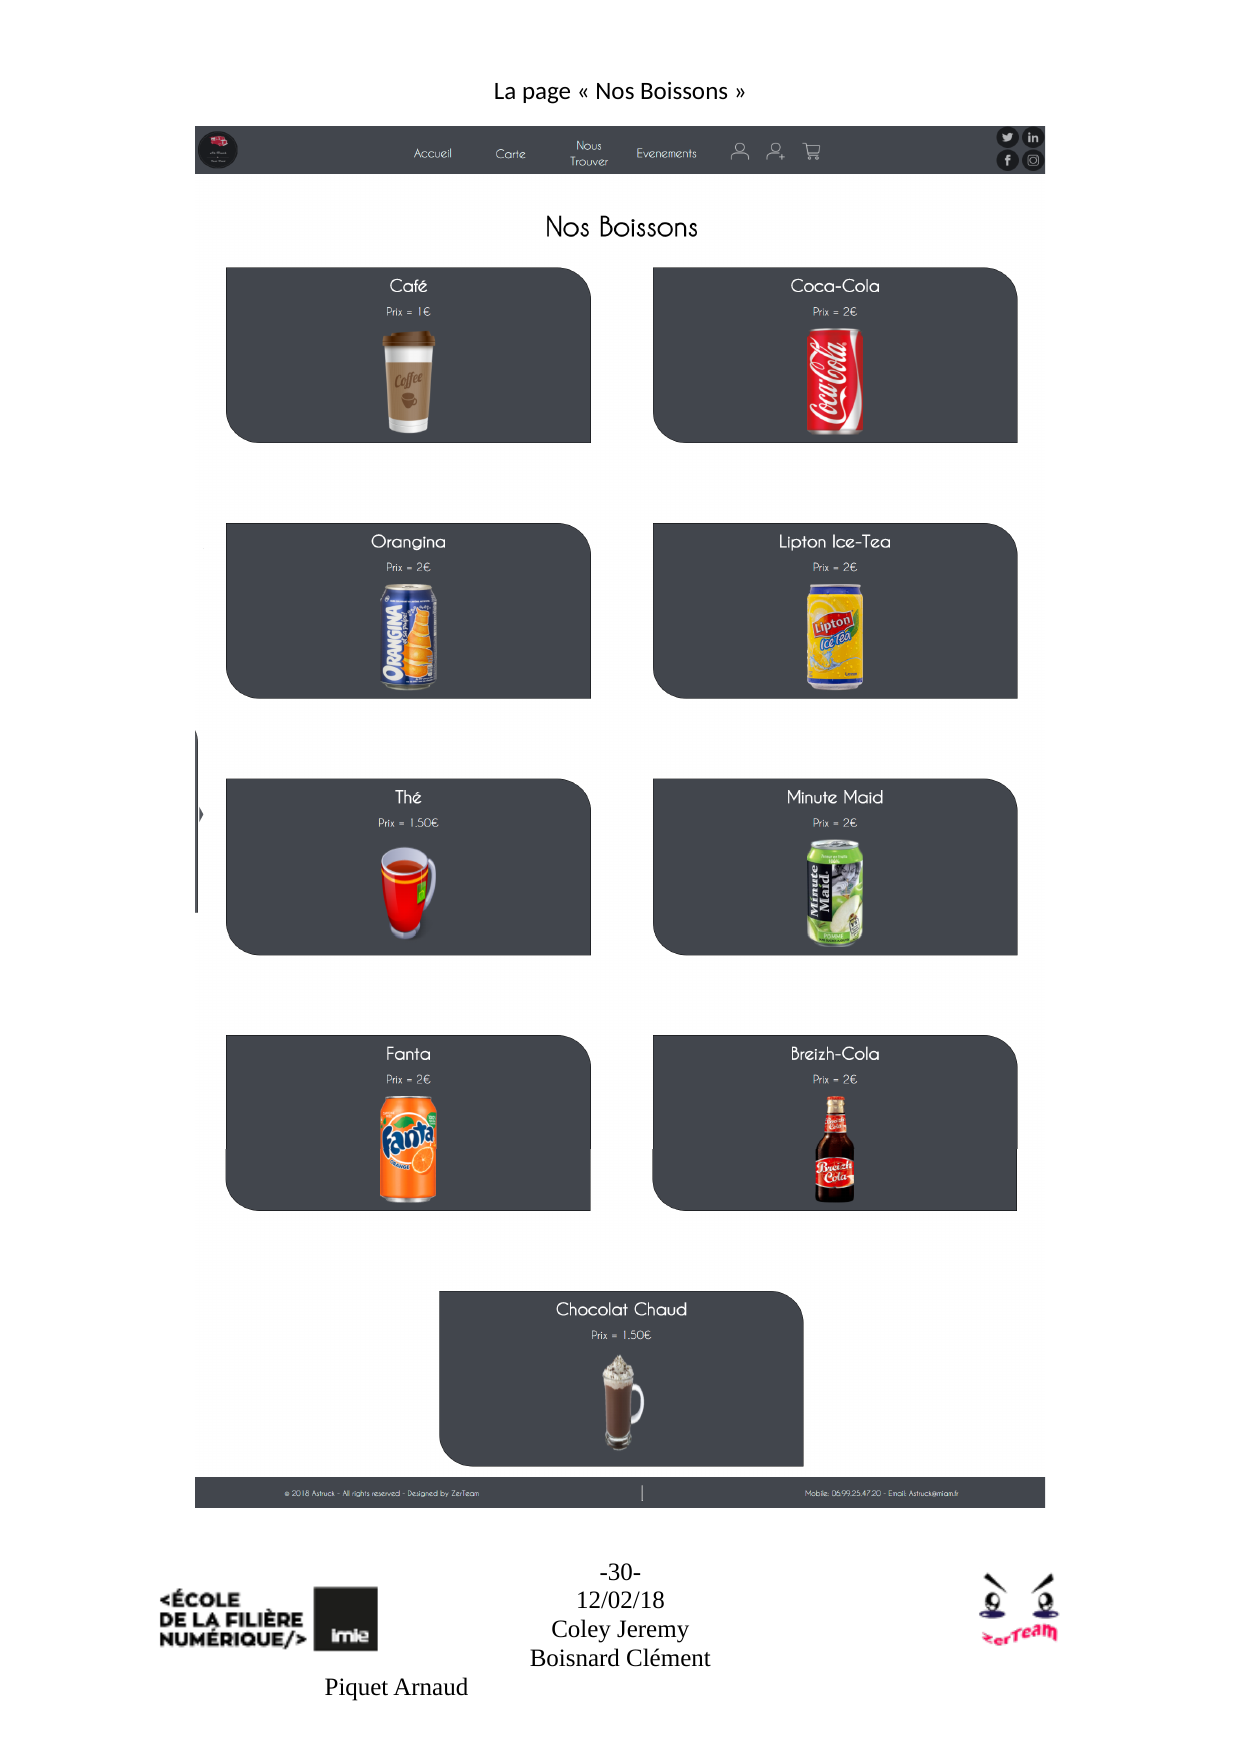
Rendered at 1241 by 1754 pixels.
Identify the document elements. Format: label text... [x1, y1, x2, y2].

text La page « Nos Boissons » [118, 75, 1122, 106]
